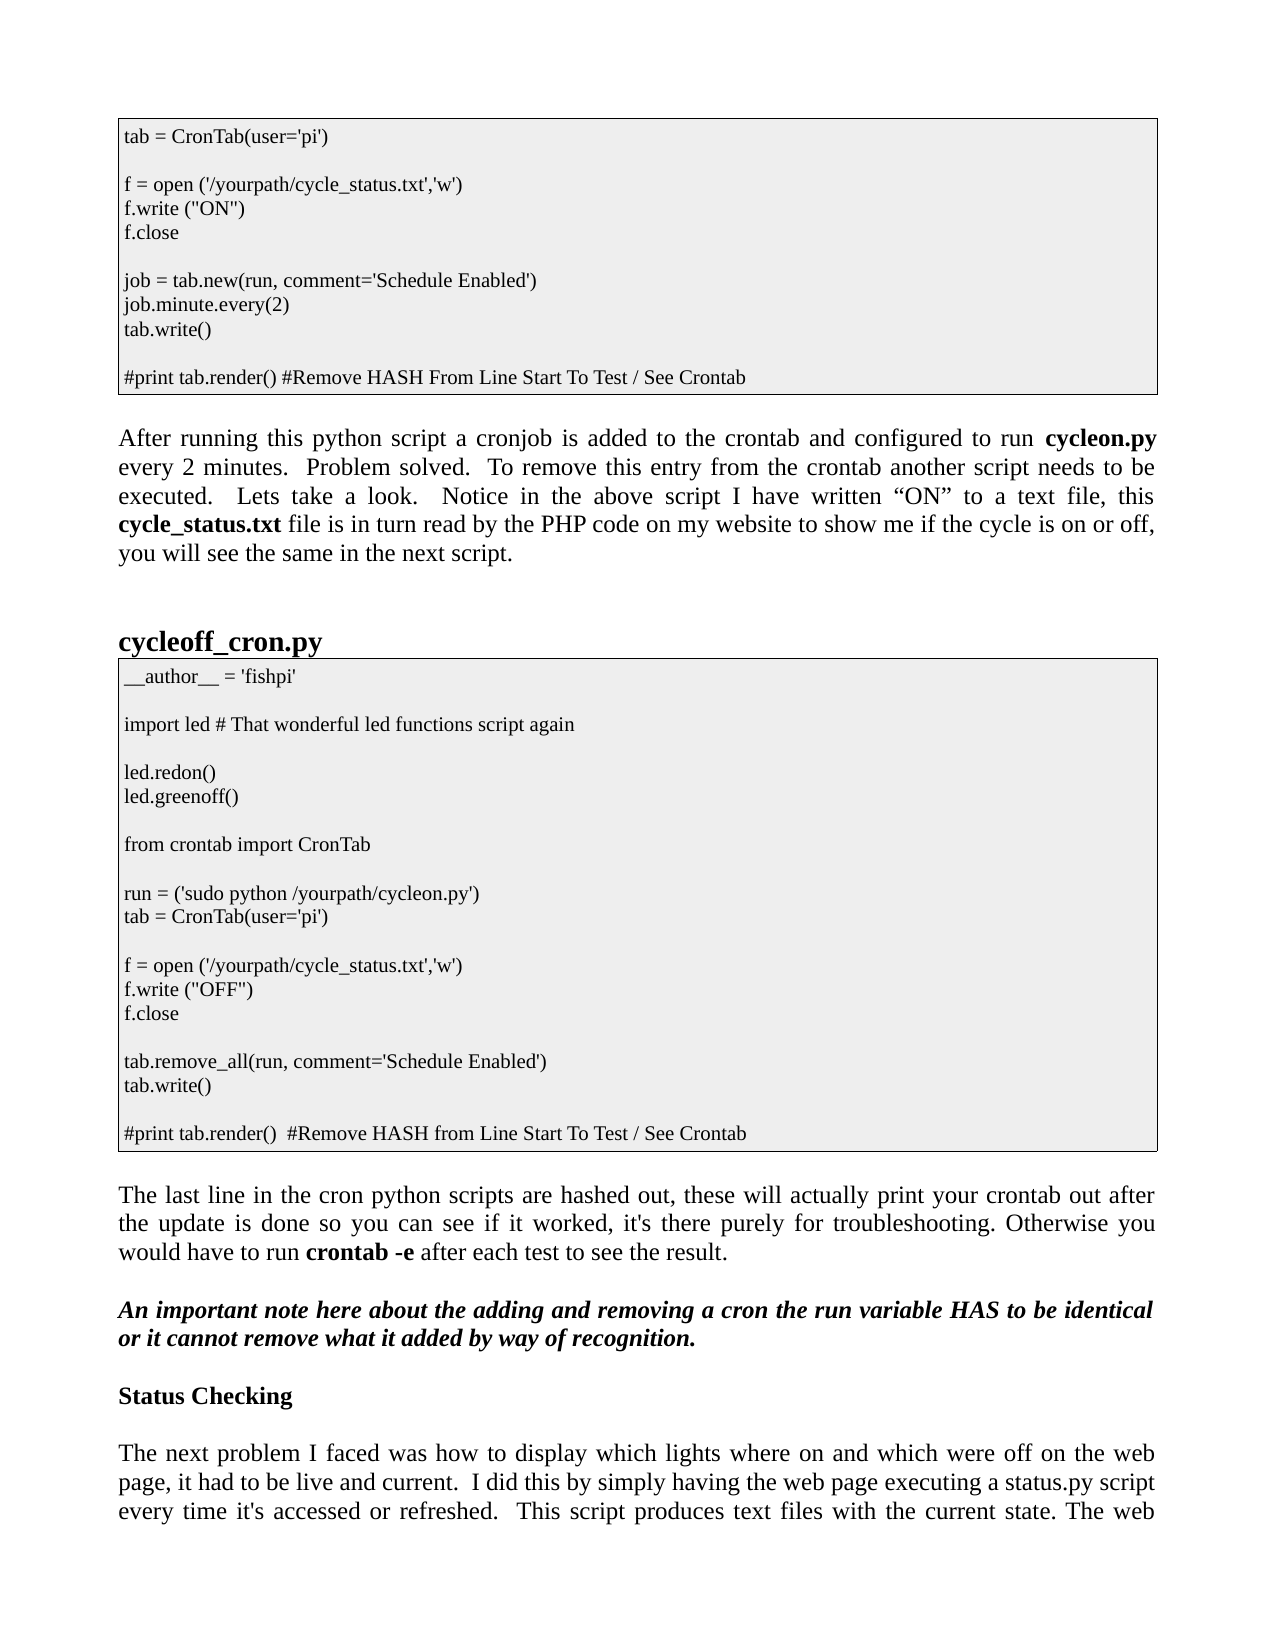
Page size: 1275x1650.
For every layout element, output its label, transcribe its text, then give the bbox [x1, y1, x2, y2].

text After running this python script a cronjob is added to the crontab and configured to run cycleon.py every 2 minutes. Problem solved. To remove this entry from the crontab another script needs to be executed. Lets take a look. Notice in the above script I have written “ON” to a text file, this cycle_status.txt file is in turn read by the PHP code on my website to show me if the cycle is on or off, you will see the same in the next script. [118, 423, 1157, 567]
text An important note here about the adding and removing a cron the run variable HAS to be identical or it cannot remove what it added by way of recognition. [118, 1295, 1157, 1352]
text Status Checking [118, 1381, 1157, 1410]
text The last line in the cron python scripts are hashed out, these will actually print your crontab out after the update is done so you can see if it worked, it's there purely for troubleshooting. Otherwise you would have to run crontab -e after each test to see the result. [118, 1180, 1157, 1266]
table_header __author__ = 'fishpi' import led # That wonderful led functions script again led.redon() led.greenoff() from crontab import CronTab run = ('sudo python /yourpath/cycleon.py') tab = CronTab(user='pi') f = open ('/yourpath/cycle_status.txt','w') f.write ("OFF") f.close tab.remove_all(run, comment='Schedule Enabled') tab.write() #print tab.render() #Remove HASH from Line Start To Test / See Crontab [119, 659, 1157, 1151]
text The next problem I faced was how to display which lights where on and which were off on the web page, it had to be live and current. I did this by simply having the web page executing a status.py script every time it's accessed or refreshed. This script produces text files with the current state. The web [118, 1438, 1157, 1525]
text cycleoff_cron.py [118, 624, 1157, 658]
table_header tab = CronTab(user='pi') f = open ('/yourpath/cycle_status.txt','w') f.write ("ON") f.close job = tab.new(run, comment='Schedule Enabled') job.minute.every(2) tab.write() #print tab.render() #Remove HASH From Line Start To Test / See Crontab [119, 119, 1157, 394]
